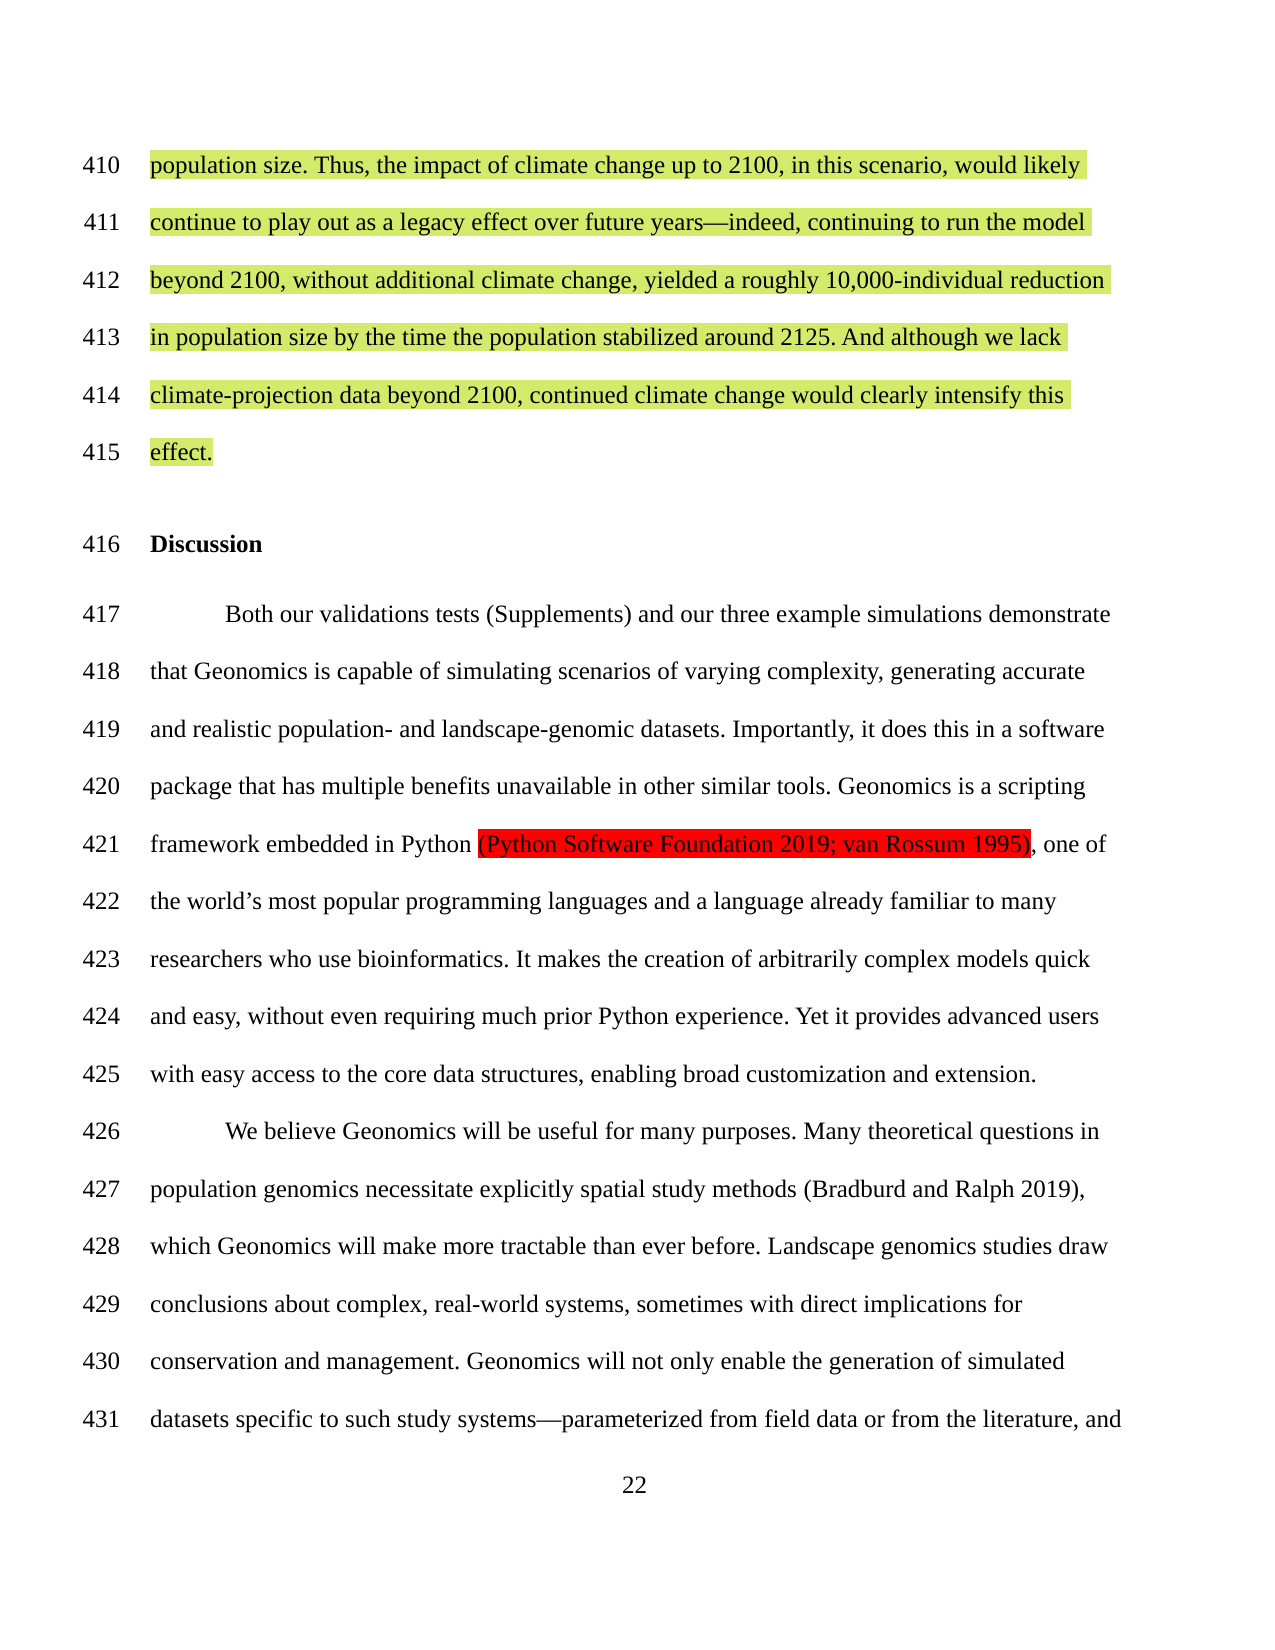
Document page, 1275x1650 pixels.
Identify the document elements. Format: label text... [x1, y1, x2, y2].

text We believe Geonomics will be useful for many purposes. Many theoretical questions in population genomics necessitate explicitly spatial study methods (Bradburd and Ralph 2019), which Geonomics will make more tractable than ever before. Landscape genomics studies draw conclusions about complex, real-world systems, sometimes with direct implications for conservation and management. Geonomics will not only enable the generation of simulated datasets specific to such study systems—parameterized from field data or from the literature, and [150, 1116, 1125, 1433]
text Both our validations tests (Supplements) and our three example simulations demonstrate that Geonomics is capable of simulating scenarios of varying complexity, generating accurate and realistic population- and landscape-genomic datasets. Importantly, it does this in a software package that has multiple benefits unavailable in other similar tools. Geonomics is a scripting framework embedded in Python (Python Software Foundation 2019; van Rossum 1995), one of the world’s most popular programming languages and a language already familiar to many researchers who use bioinformatics. It makes the creation of arbitrarily complex models quick and easy, without even requiring much prior Python experience. Yet it provides advanced users with easy access to the core data structures, enabling broad customization and extension. [150, 599, 1125, 1088]
text population size. Thus, the impact of climate change up to 2100, in this scenario, would likely continue to play out as a legacy effect over future years—indeed, continuing to run the model beyond 2100, without additional climate change, yielded a roughly 10,000-individual reduction in population size by the time the population stabilized around 2125. And although we lack climate-projection data beyond 2100, continued climate change would clearly intensify this effect. [150, 150, 1125, 466]
subtitle Discussion [150, 529, 1125, 558]
